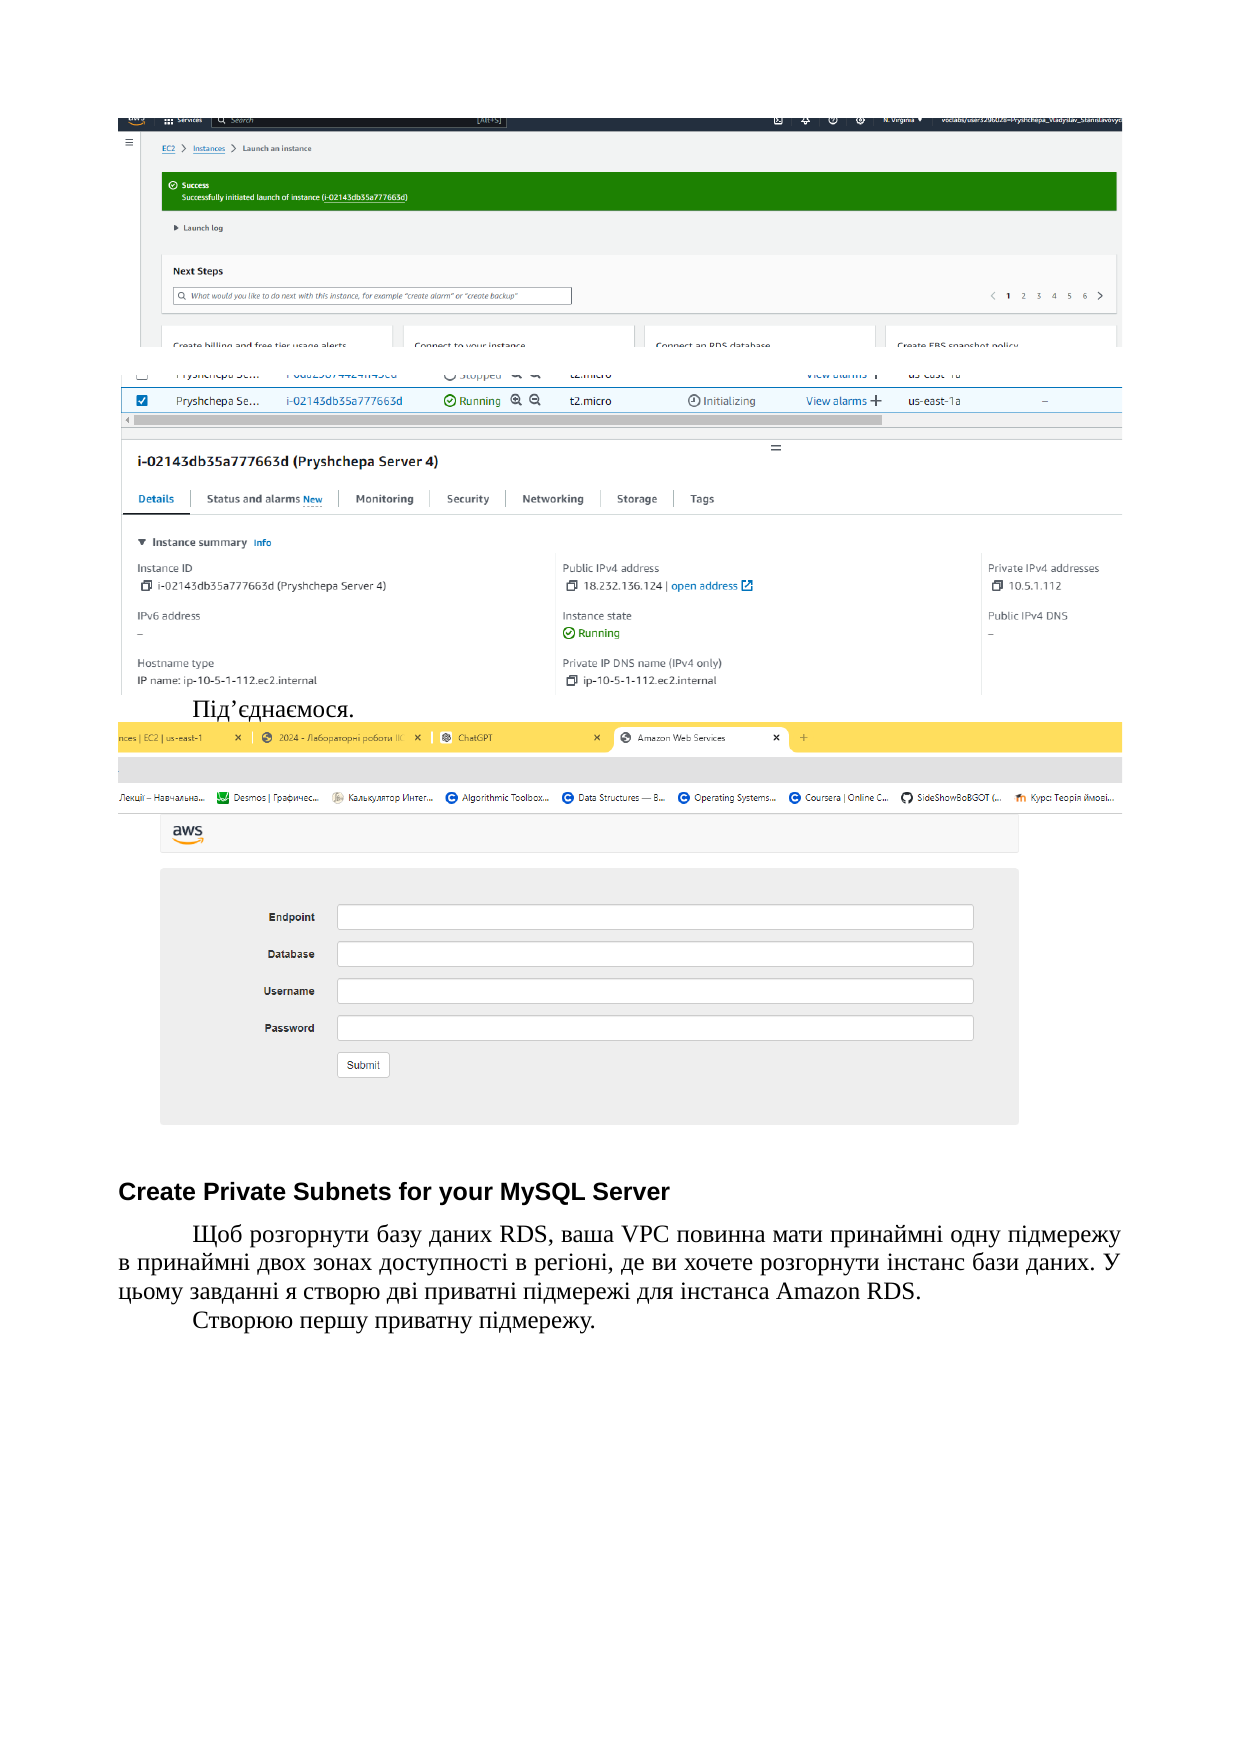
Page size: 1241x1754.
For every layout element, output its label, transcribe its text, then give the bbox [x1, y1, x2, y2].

text Під’єднаємося. [118, 695, 1122, 722]
subtitle Create Private Subnets for your MySQL Server [118, 1177, 1122, 1206]
picture [118, 722, 1123, 1134]
picture [118, 118, 1123, 347]
text Створюю першу приватну підмережу. [118, 1305, 1122, 1334]
text Щоб розгорнути базу даних RDS, ваша VPC повинна мати принаймні одну підмережу в принаймні двох зонах доступності в регіоні, де ви хочете розгорнути інстанс бази даних. У цьому завданні я створю дві приватні підмережі для інстанса Amazon RDS. [118, 1219, 1122, 1305]
picture [118, 375, 1123, 695]
